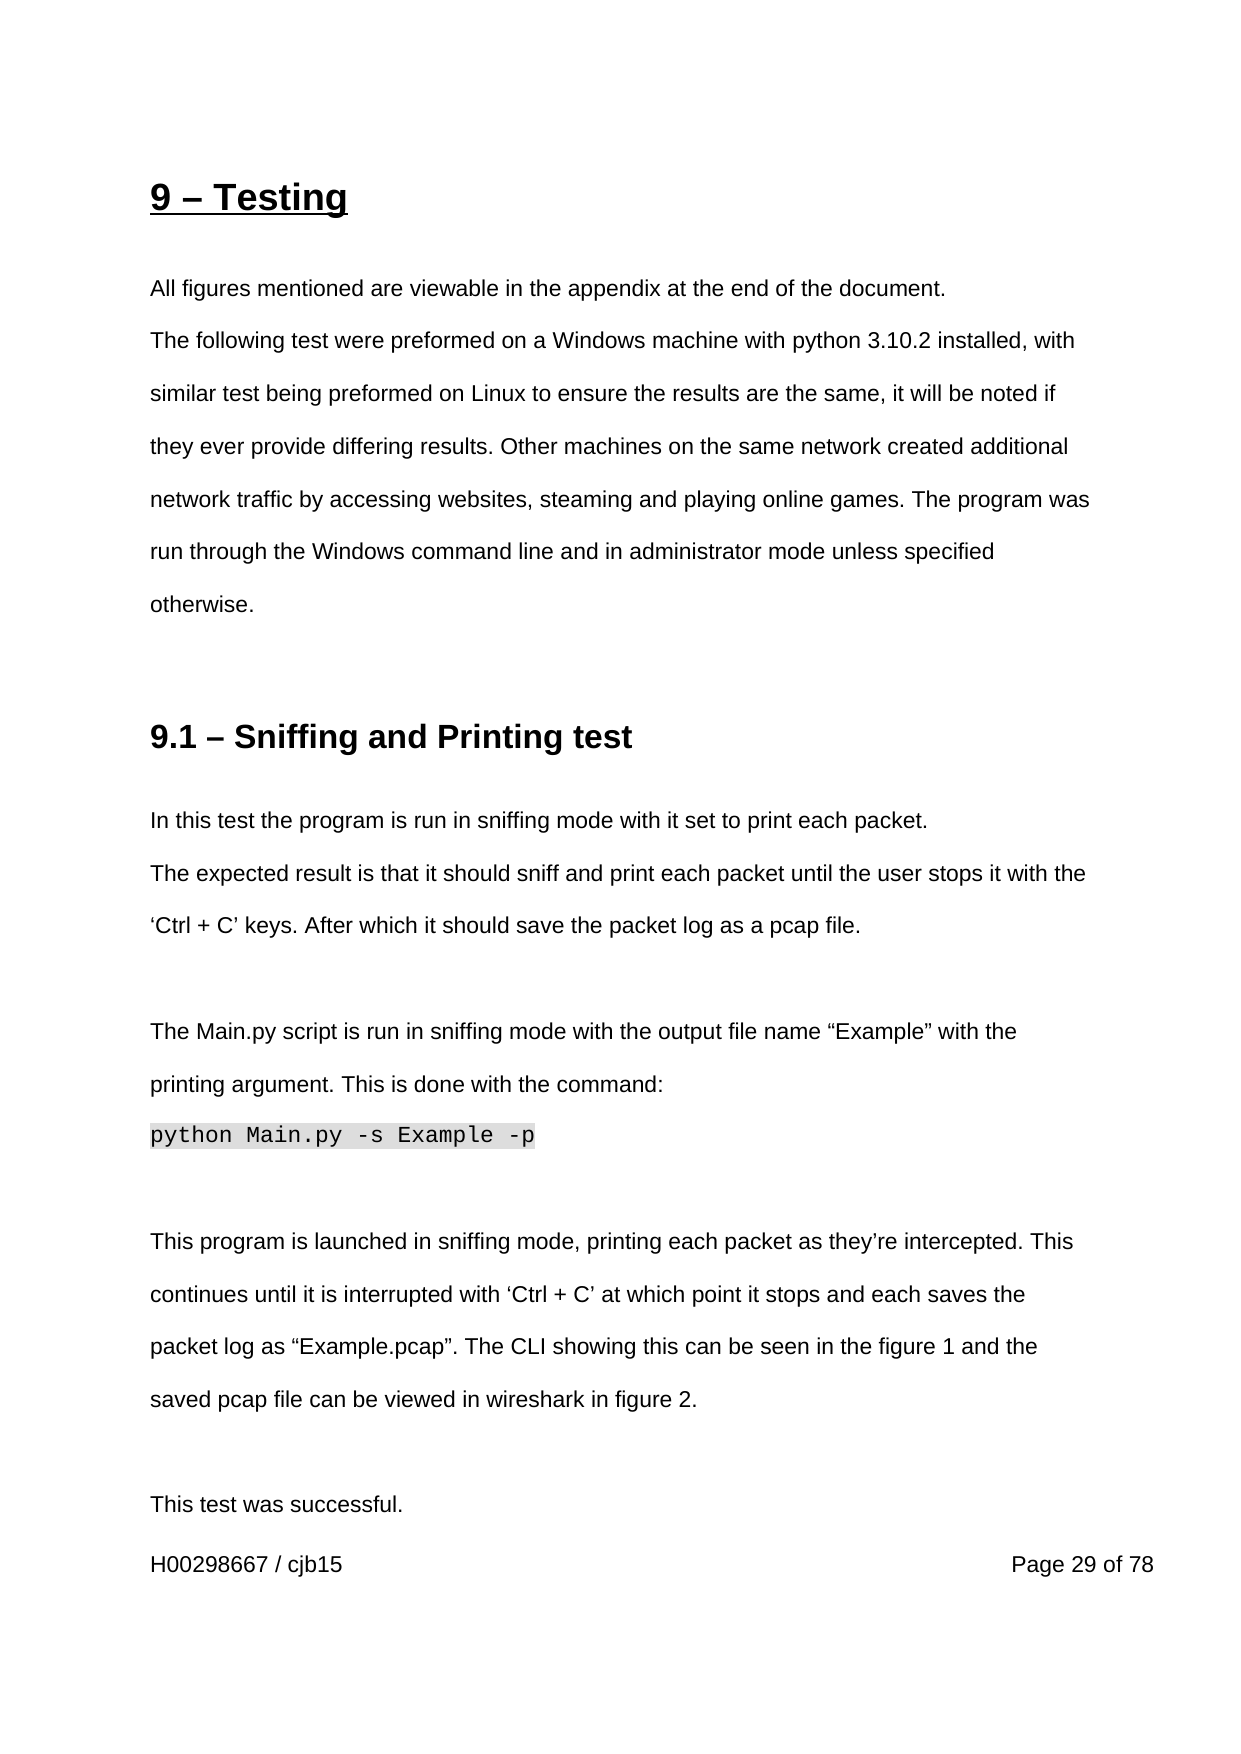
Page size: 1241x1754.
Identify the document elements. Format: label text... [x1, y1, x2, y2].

subtitle 9 – Testing [150, 175, 1090, 219]
subtitle 9.1 – Sniffing and Printing test [150, 717, 1090, 756]
text The Main.py script is run in sniffing mode with the output file name “Example” with the printing argument. This is done with the command: [150, 1018, 1090, 1097]
text The following test were preformed on a Windows machine with python 3.10.2 installed, with similar test being preformed on Linux to ensure the results are the same, it will be noted if they ever provide differing results. Other machines on the same network created additional network traffic by accessing websites, steaming and playing online games. The program was run through the Windows command line and in administrator mode unless specified otherwise. [150, 327, 1090, 617]
text This program is launched in sniffing mode, printing each packet as they’re intercepted. This continues until it is interrupted with ‘Ctrl + C’ at which point it stops and each saves the packet log as “Example.pcap”. The CLI showing this can be seen in the figure 1 and the saved pcap file can be viewed in wireshark in figure 2. [150, 1228, 1090, 1412]
text All figures mentioned are viewable in the appendix at the end of the document. [150, 275, 1090, 301]
text In this test the program is run in sniffing mode with it set to print each packet. [150, 807, 1090, 833]
text This test was successful. [150, 1491, 1090, 1518]
text python Main.py -s Example -p [150, 1123, 1090, 1149]
text The expected result is that it should sniff and print each packet until the user stops it with the ‘Ctrl + C’ keys. After which it should save the packet log as a pcap file. [150, 860, 1090, 939]
